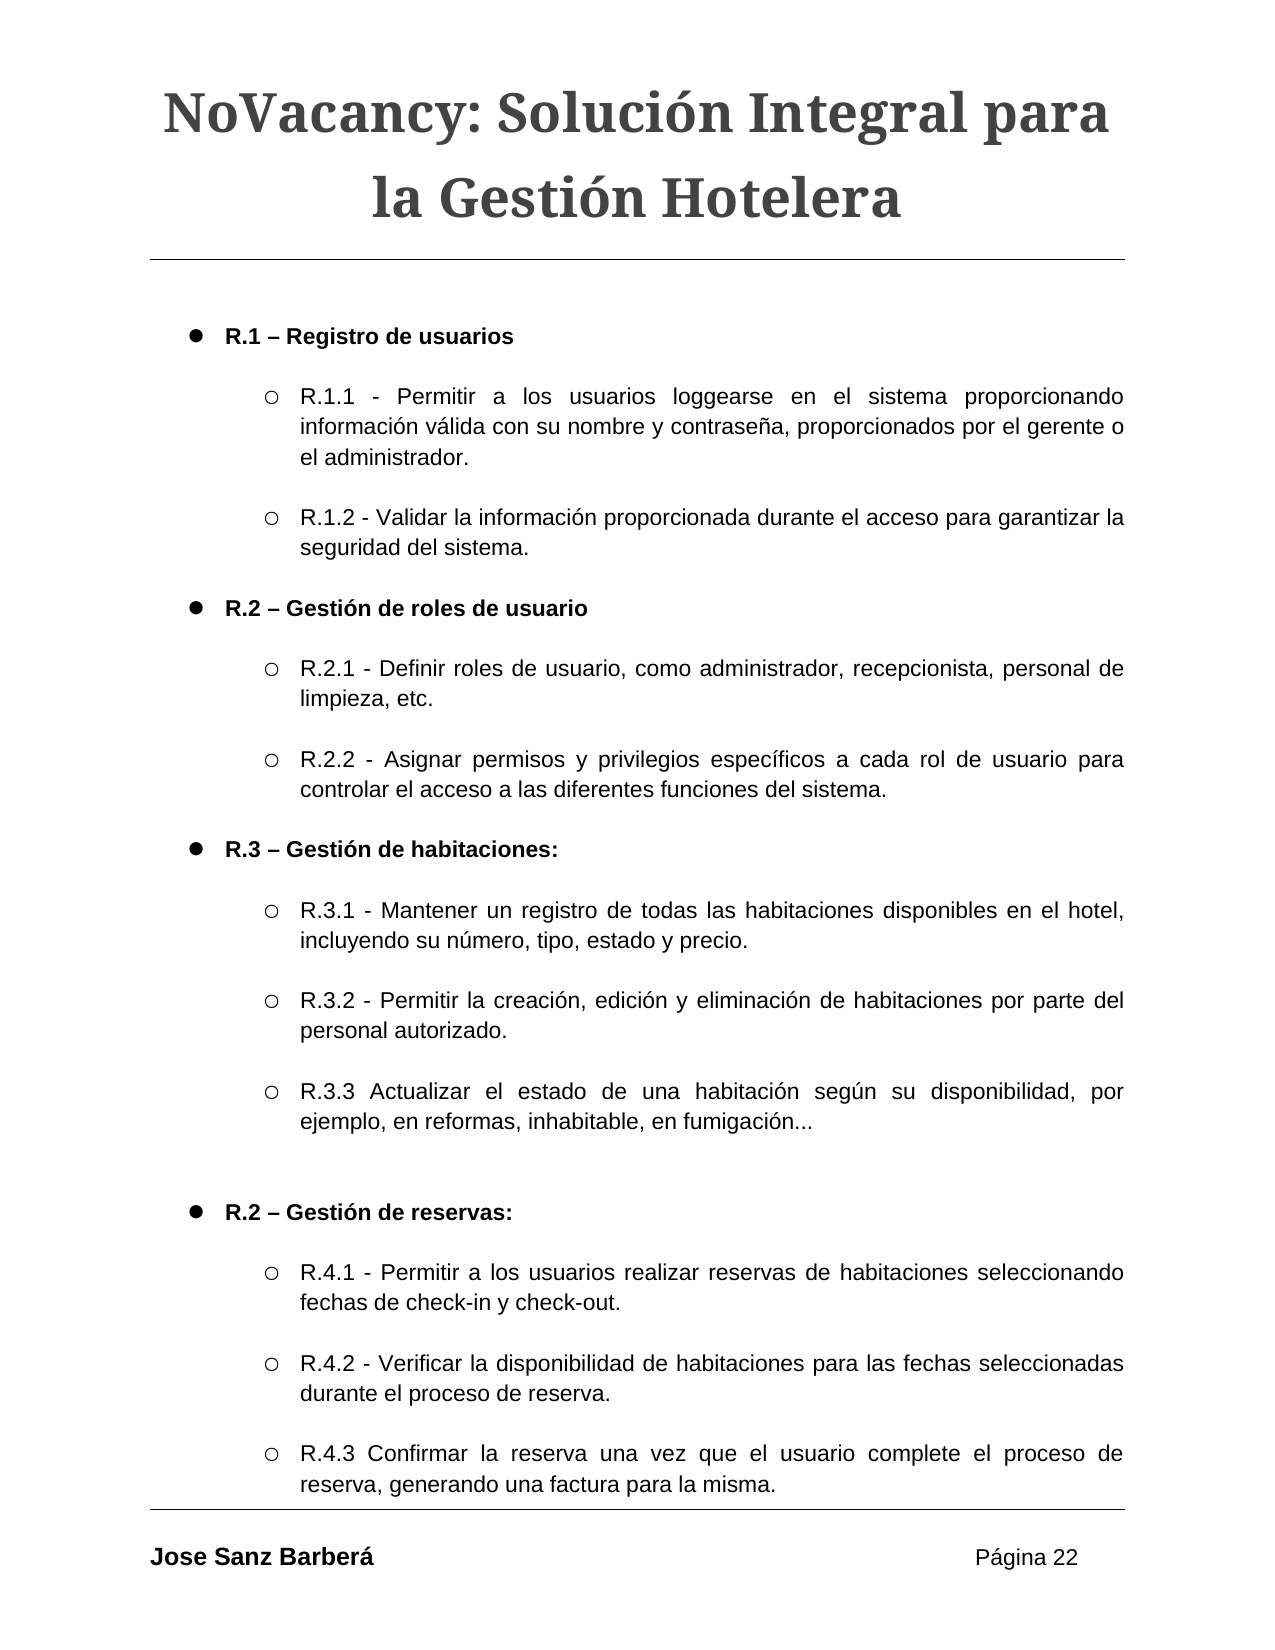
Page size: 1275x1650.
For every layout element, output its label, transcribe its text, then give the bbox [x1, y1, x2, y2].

list R.3.3 Actualizar el estado de una habitación según su disponibilidad, por ejemplo, en reformas, inhabitable, en fumigación... [262, 1078, 1125, 1134]
list R.3 – Gestión de habitaciones: [187, 836, 1125, 863]
list R.2.1 - Definir roles de usuario, como administrador, recepcionista, personal de limpieza, etc. [262, 655, 1125, 712]
list R.4.1 - Permitir a los usuarios realizar reservas de habitaciones seleccionando fechas de check-in y check-out. [262, 1259, 1125, 1316]
list R.3.1 - Mantener un registro de todas las habitaciones disponibles en el hotel, incluyendo su número, tipo, estado y precio. [262, 897, 1125, 953]
list R.3.2 - Permitir la creación, edición y eliminación de habitaciones por parte del personal autorizado. [262, 987, 1125, 1044]
list R.1.1 - Permitir a los usuarios loggearse en el sistema proporcionando información válida con su nombre y contraseña, proporcionados por el gerente o el administrador. [262, 383, 1125, 470]
list R.2.2 - Asignar permisos y privilegios específicos a cada rol de usuario para controlar el acceso a las diferentes funciones del sistema. [262, 746, 1125, 802]
list R.4.2 - Verificar la disponibilidad de habitaciones para las fechas seleccionadas durante el proceso de reserva. [262, 1350, 1125, 1406]
list R.2 – Gestión de reservas: [187, 1199, 1125, 1225]
list R.2 – Gestión de roles de usuario [187, 594, 1125, 621]
list R.1 – Registro de usuarios [187, 323, 1125, 349]
list R.4.3 Confirmar la reserva una vez que el usuario complete el proceso de reserva, generando una factura para la misma. [262, 1440, 1125, 1497]
list R.1.2 - Validar la información proporcionada durante el acceso para garantizar la seguridad del sistema. [262, 504, 1125, 561]
